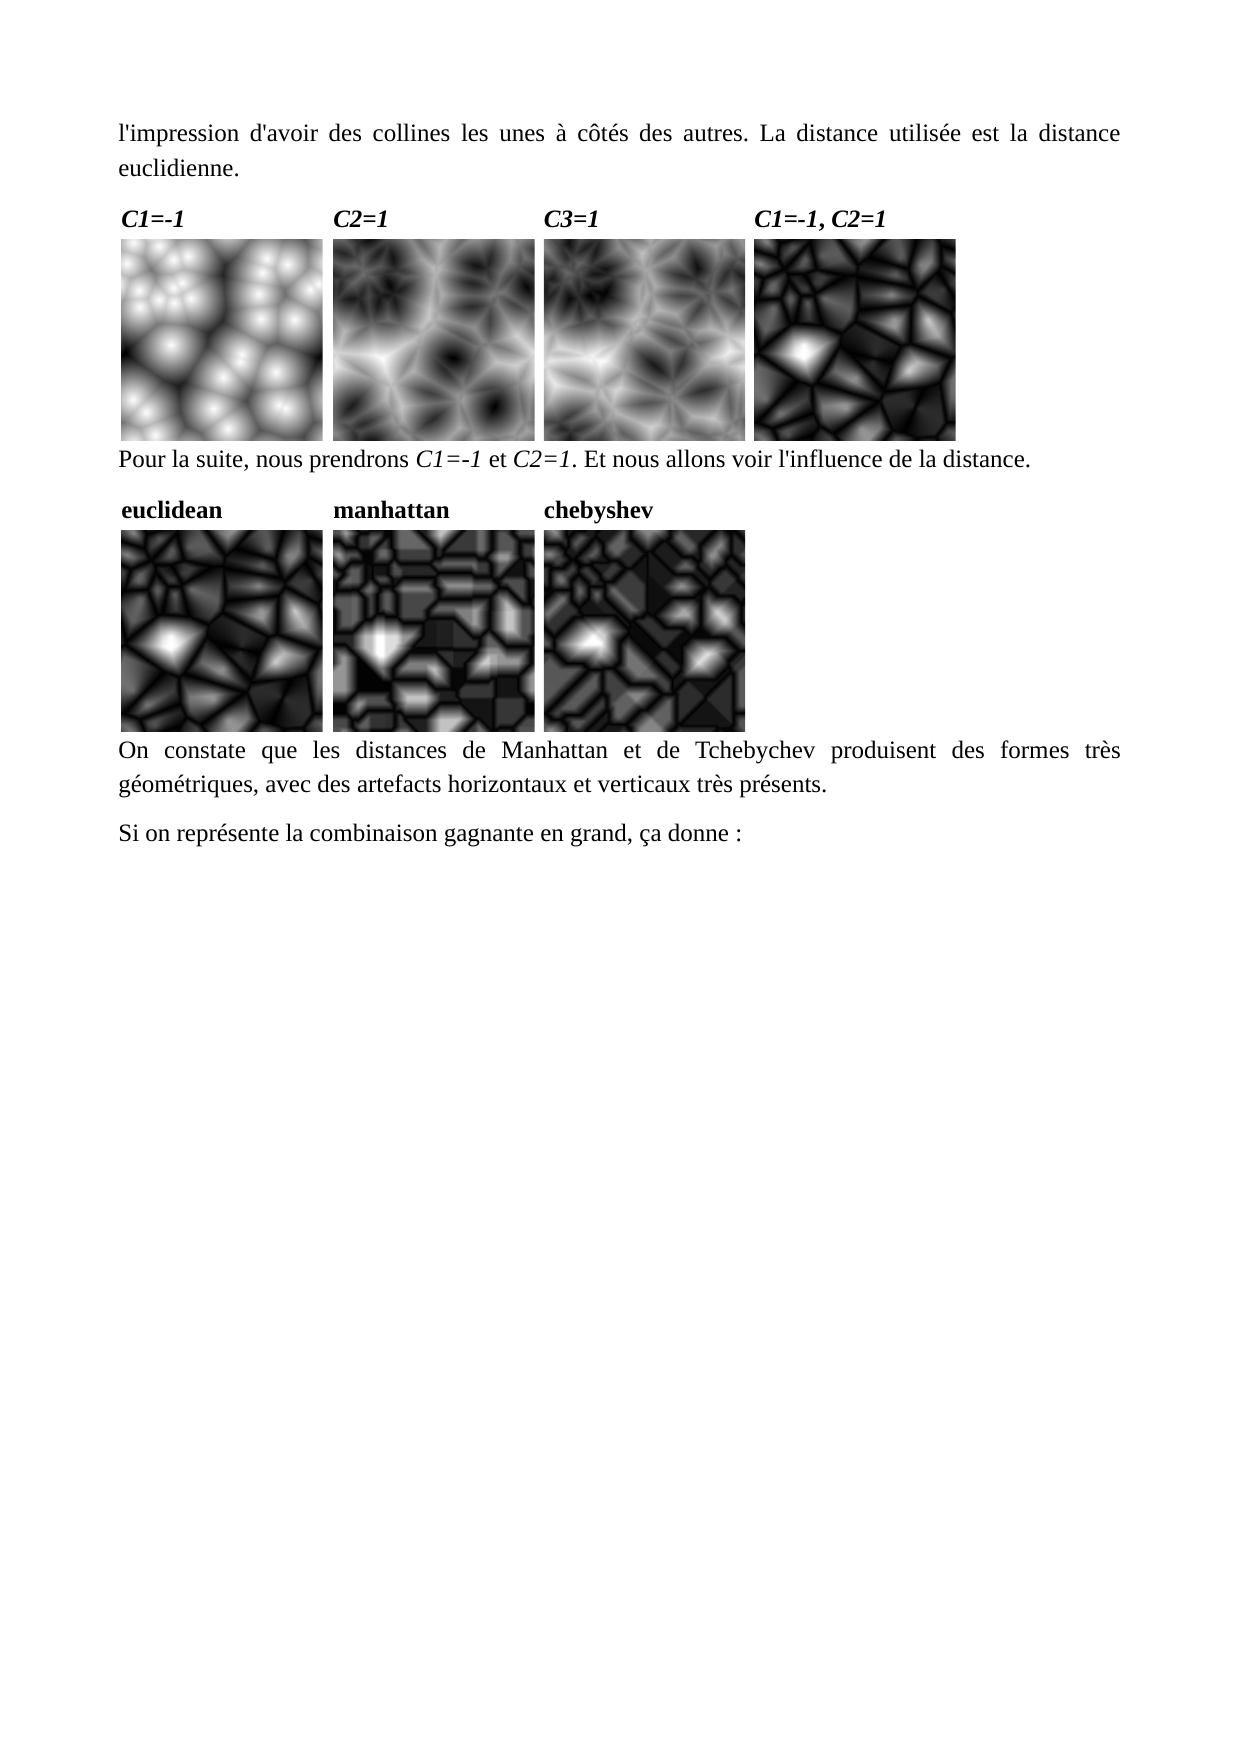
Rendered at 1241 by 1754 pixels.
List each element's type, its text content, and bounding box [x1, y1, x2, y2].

picture [121, 239, 323, 441]
text l'impression d'avoir des collines les unes à côtés des autres. La distance utilisée est la distance euclidienne. [118, 118, 1122, 181]
table_cell [330, 527, 541, 735]
picture [754, 239, 956, 441]
text Si on représente la combinaison gagnante en grand, ça donne : [118, 818, 1122, 847]
picture [543, 530, 746, 732]
table_header chebyshev [541, 493, 756, 527]
picture [121, 530, 323, 732]
table_cell [118, 527, 330, 735]
table_cell [541, 236, 751, 444]
picture [333, 239, 535, 441]
picture [333, 530, 535, 732]
table_header C1=-1 [118, 202, 330, 236]
text On constate que les distances de Manhattan et de Tchebychev produisent des formes très géométriques, avec des artefacts horizontaux et verticaux très présents. [118, 735, 1122, 798]
table_header C1=-1, C2=1 [751, 202, 966, 236]
table_header C2=1 [330, 202, 541, 236]
table_header manhattan [330, 493, 541, 527]
picture [543, 239, 746, 441]
table_cell [118, 236, 330, 444]
table_header C3=1 [541, 202, 751, 236]
table_cell [751, 236, 966, 444]
table_cell [541, 527, 756, 735]
text Pour la suite, nous prendrons C1=-1 et C2=1. Et nous allons voir l'influence de la distance. [118, 444, 1122, 472]
table_cell [330, 236, 541, 444]
table_header euclidean [118, 493, 330, 527]
